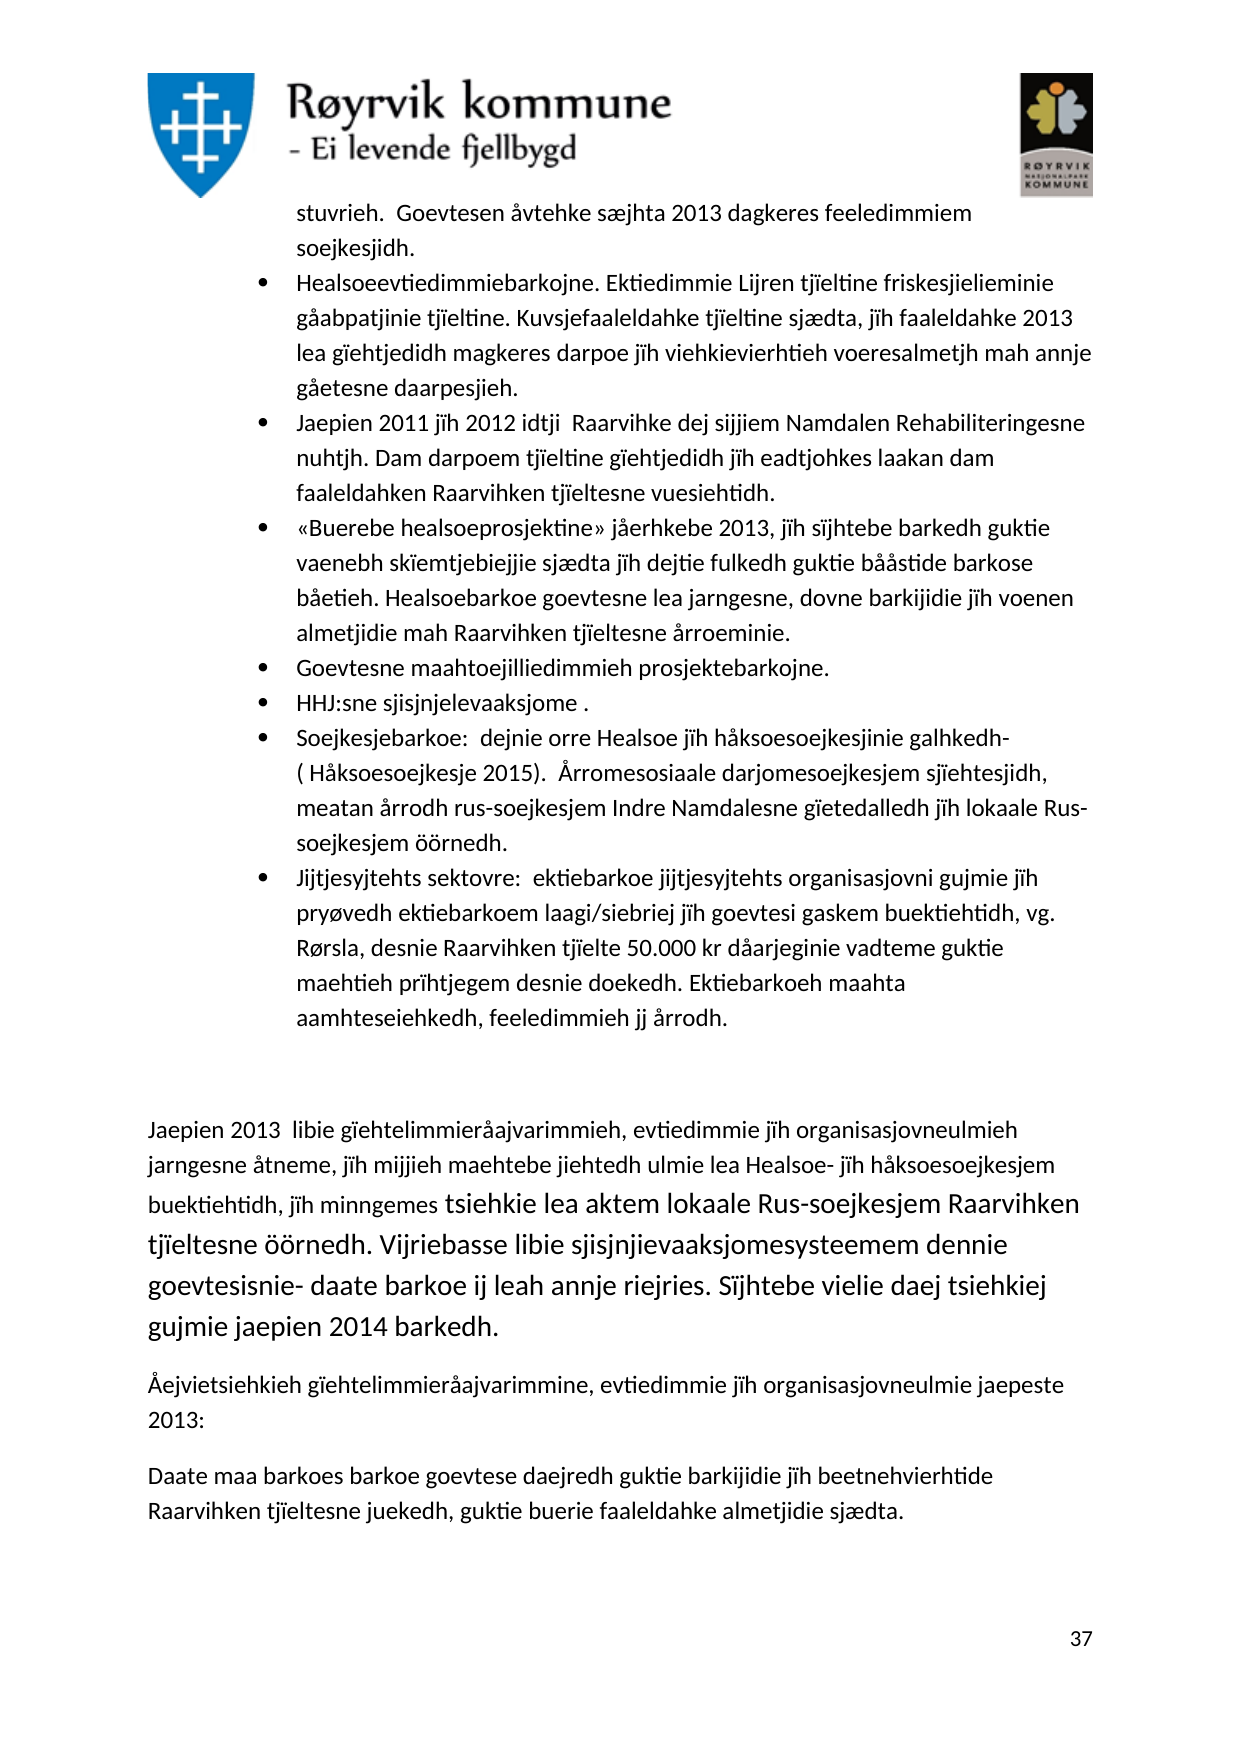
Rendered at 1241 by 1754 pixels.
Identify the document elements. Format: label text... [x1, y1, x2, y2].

text Daate maa barkoes barkoe goevtese daejredh guktie barkijidie jïh beetnehvierhtide Raarvihken tjïeltesne juekedh, guktie buerie faaleldahke almetjidie sjædta. [148, 1461, 1093, 1526]
list «Buerebe healsoeprosjektine» jåerhkebe 2013, jïh sïjhtebe barkedh guktie vaenebh skïemtjebiejjie sjædta jïh dejtie fulkedh guktie bååstide barkose båetieh. Healsoebarkoe goevtesne lea jarngesne, dovne barkijidie jïh voenen almetjidie mah Raarvihken tjïeltesne årroeminie. [258, 513, 1093, 648]
list Jaepien 2011 jïh 2012 idtji Raarvihke dej sijjiem Namdalen Rehabiliteringesne nuhtjh. Dam darpoem tjïeltine gïehtjedidh jïh eadtjohkes laakan dam faaleldahken Raarvihken tjïeltesne vuesiehtidh. [258, 408, 1093, 508]
picture [147, 73, 1093, 198]
list HHJ:sne sjisjnjelevaaksjome . [258, 688, 1093, 718]
list Goevtesne maahtoejilliedimmieh prosjektebarkojne. [258, 653, 1093, 683]
list stuvrieh. Goevtesen åvtehke sæjhta 2013 dagkeres feeledimmiem soejkesjidh. [258, 198, 1093, 263]
text Åejvietsiehkieh gïehtelimmieråajvarimmine, evtiedimmie jïh organisasjovneulmie jaepeste 2013: [148, 1370, 1093, 1435]
list Healsoeevtiedimmiebarkojne. Ektiedimmie Lijren tjïeltine friskesjielieminie gåabpatjinie tjïeltine. Kuvsjefaaleldahke tjïeltine sjædta, jïh faaleldahke 2013 lea gïehtjedidh magkeres darpoe jïh viehkievierhtieh voeresalmetjh mah annje gåetesne daarpesjieh. [258, 268, 1093, 403]
list Soejkesjebarkoe: dejnie orre Healsoe jïh håksoesoejkesjinie galhkedh- ( Håksoesoejkesje 2015). Årromesosiaale darjomesoejkesjem sjïehtesjidh, meatan årrodh rus-soejkesjem Indre Namdalesne gïetedalledh jïh lokaale Rus-soejkesjem öörnedh. [258, 723, 1093, 858]
list Jijtjesyjtehts sektovre: ektiebarkoe jijtjesyjtehts organisasjovni gujmie jïh pryøvedh ektiebarkoem laagi/siebriej jïh goevtesi gaskem buektiehtidh, vg. Rørsla, desnie Raarvihken tjïelte 50.000 kr dåarjeginie vadteme guktie maehtieh prïhtjegem desnie doekedh. Ektiebarkoeh maahta aamhteseiehkedh, feeledimmieh jj årrodh. [258, 863, 1093, 1033]
text Jaepien 2013 libie gïehtelimmieråajvarimmieh, evtiedimmie jïh organisasjovneulmieh jarngesne åtneme, jïh mijjieh maehtebe jiehtedh ulmie lea Healsoe- jïh håksoesoejkesjem buektiehtidh, jïh minngemes tsiehkie lea aktem lokaale Rus-soejkesjem Raarvihken tjïeltesne öörnedh. Vijriebasse libie sjisjnjievaaksjomesysteemem dennie goevtesisnie- daate barkoe ij leah annje riejries. Sïjhtebe vielie daej tsiehkiej gujmie jaepien 2014 barkedh. [148, 1114, 1093, 1343]
